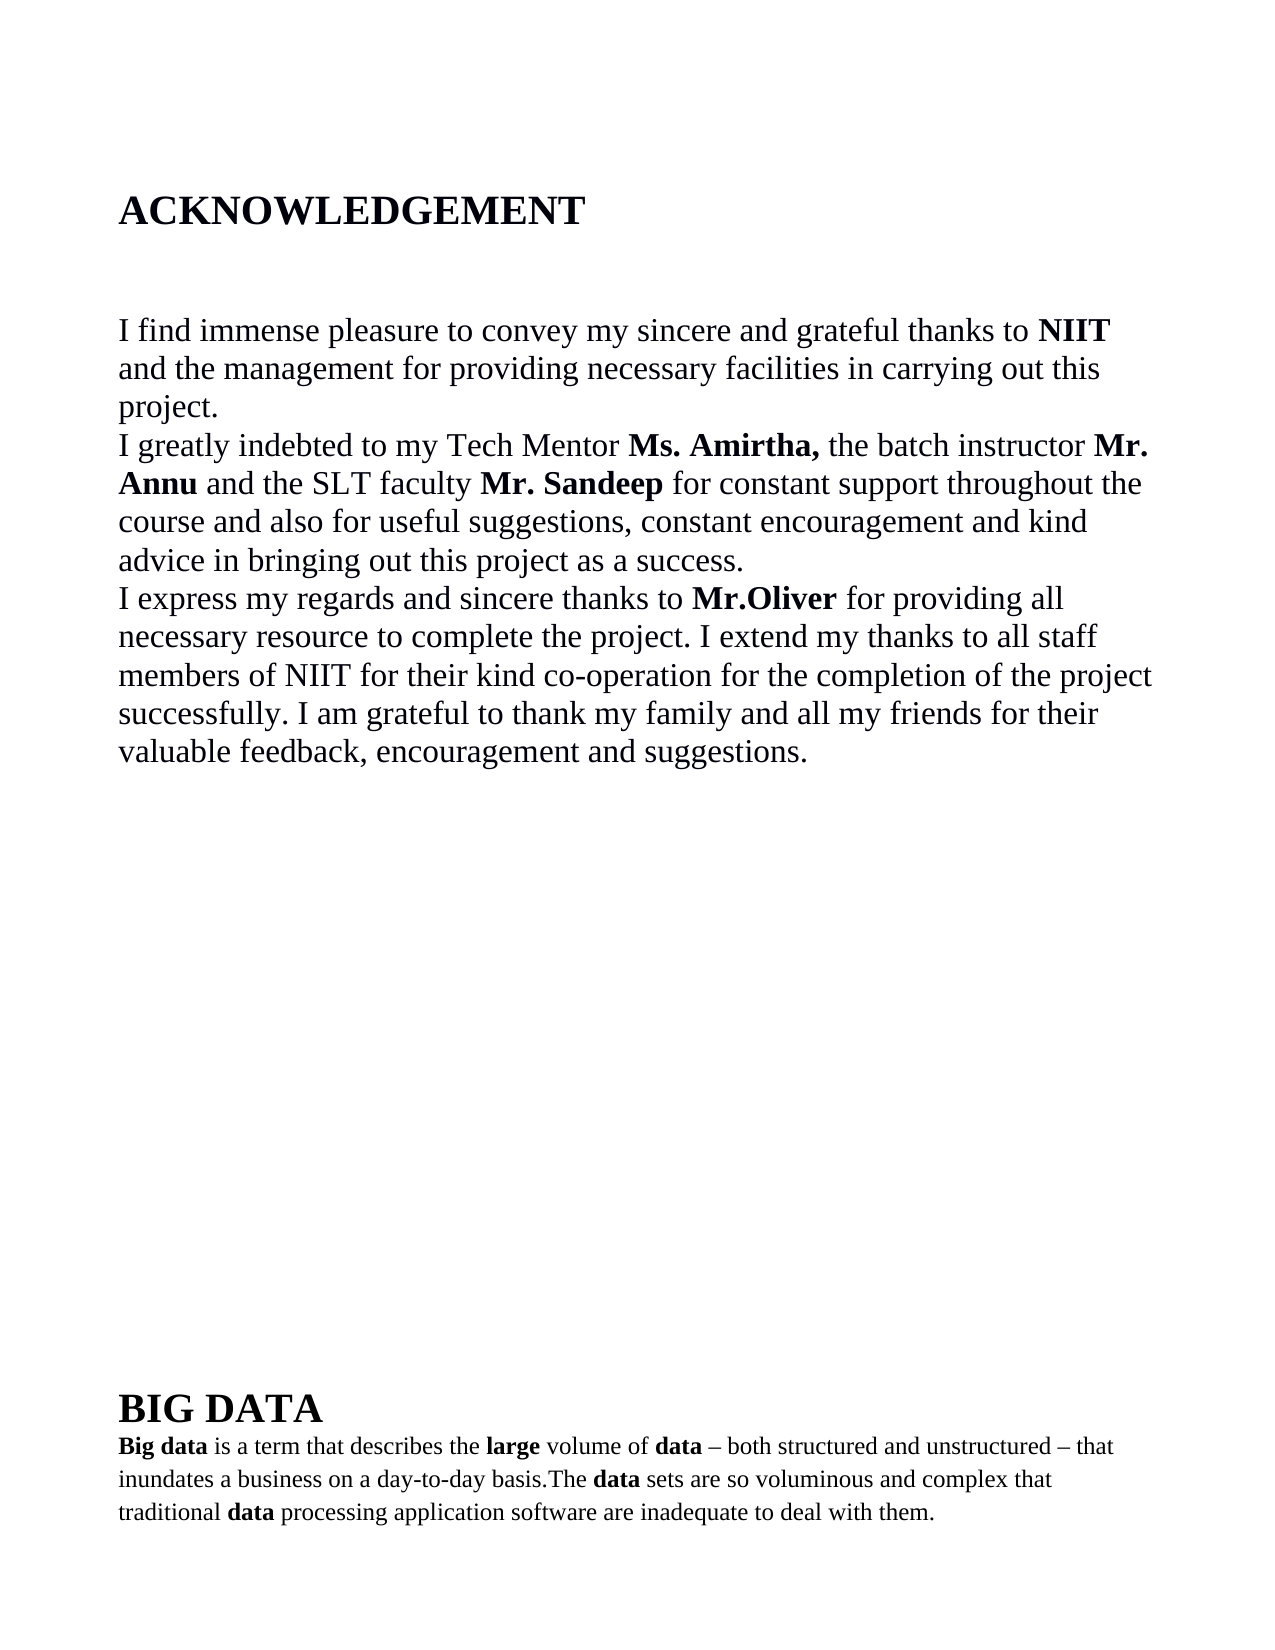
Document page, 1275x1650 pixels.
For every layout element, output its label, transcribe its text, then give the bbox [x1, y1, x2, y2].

text BIG DATA [118, 1383, 1157, 1431]
text I greatly indebted to my Tech Mentor Ms. Amirtha, the batch instructor Mr. Annu and the SLT faculty Mr. Sandeep for constant support throughout the course and also for useful suggestions, constant encouragement and kind advice in bringing out this project as a success. [118, 425, 1157, 578]
text Big data is a term that describes the large volume of data – both structured and unstructured – that inundates a business on a day-to-day basis.The data sets are so voluminous and complex that traditional data processing application software are inadequate to deal with them. [118, 1431, 1157, 1526]
text I express my regards and sincere thanks to Mr.Oliver for providing all necessary resource to complete the project. I extend my thanks to all staff members of NIIT for their kind co-operation for the completion of the project successfully. I am grateful to thank my family and all my friends for their valuable feedback, encouragement and suggestions. [118, 578, 1157, 770]
text I find immense pleasure to convey my sincere and grateful thanks to NIIT and the management for providing necessary facilities in carrying out this project. [118, 310, 1157, 425]
text ACKNOWLEDGEMENT [118, 185, 1157, 233]
